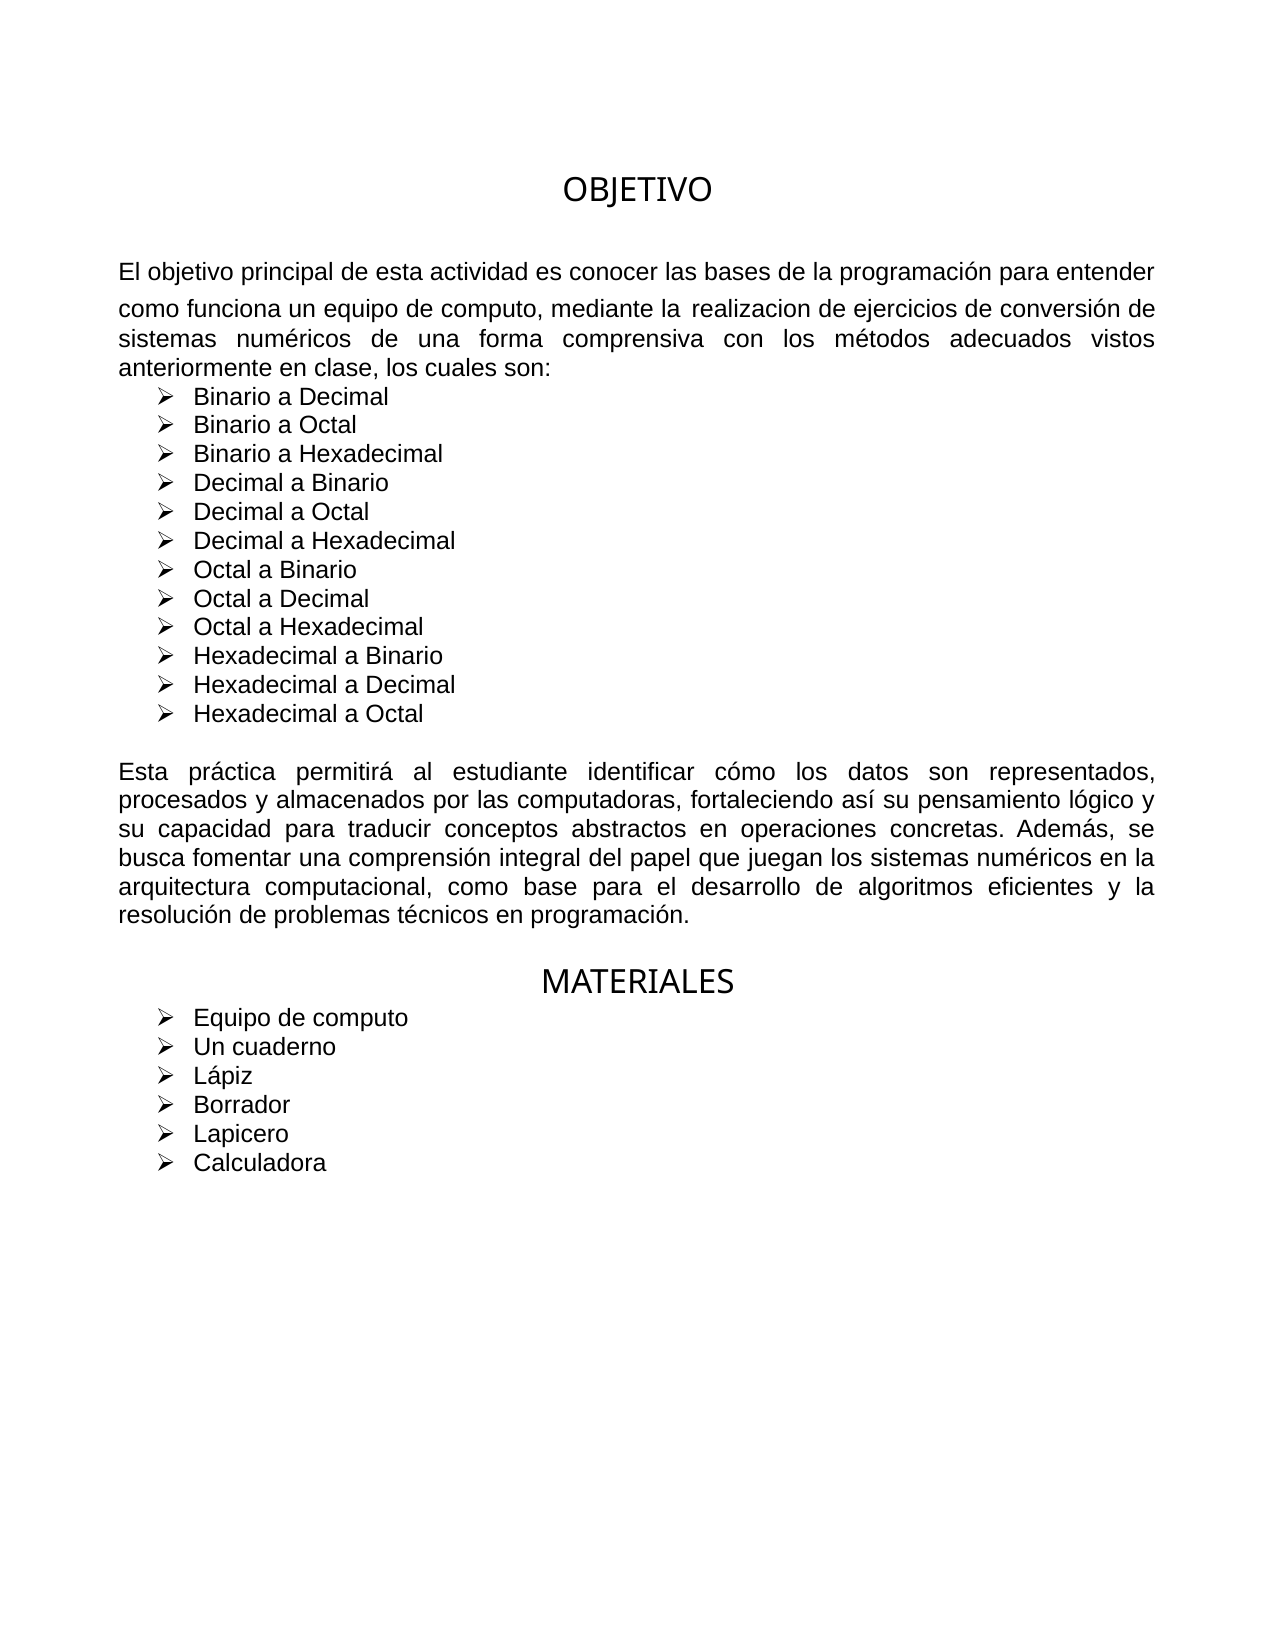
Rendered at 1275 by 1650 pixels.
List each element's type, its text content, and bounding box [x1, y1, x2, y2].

list Lápiz [156, 1061, 1157, 1090]
text MATERIALES [118, 958, 1157, 1003]
text El objetivo principal de esta actividad es conocer las bases de la programación para entender como funciona un equipo de computo, mediante la realizacion de ejercicios de conversión de sistemas numéricos de una forma comprensiva con los métodos adecuados vistos anteriormente en clase, los cuales son: [118, 257, 1157, 382]
list Octal a Decimal [156, 583, 1157, 612]
list Borrador [156, 1090, 1157, 1119]
list Equipo de computo [156, 1003, 1157, 1032]
list Binario a Octal [156, 410, 1157, 439]
list Decimal a Hexadecimal [156, 526, 1157, 555]
list Hexadecimal a Octal [156, 699, 1157, 728]
list Octal a Binario [156, 555, 1157, 583]
list Binario a Decimal [156, 382, 1157, 410]
list Octal a Hexadecimal [156, 612, 1157, 641]
text OBJETIVO [118, 166, 1157, 211]
list Hexadecimal a Binario [156, 641, 1157, 670]
list Hexadecimal a Decimal [156, 670, 1157, 699]
list Decimal a Octal [156, 497, 1157, 526]
text Esta práctica permitirá al estudiante identificar cómo los datos son representados, procesados y almacenados por las computadoras, fortaleciendo así su pensamiento lógico y su capacidad para traducir conceptos abstractos en operaciones concretas. Además, se busca fomentar una comprensión integral del papel que juegan los sistemas numéricos en la arquitectura computacional, como base para el desarrollo de algoritmos eficientes y la resolución de problemas técnicos en programación. [118, 757, 1157, 929]
list Calculadora [156, 1147, 1157, 1176]
list Binario a Hexadecimal [156, 439, 1157, 468]
list Un cuaderno [156, 1032, 1157, 1061]
list Lapicero [156, 1119, 1157, 1147]
list Decimal a Binario [156, 468, 1157, 497]
